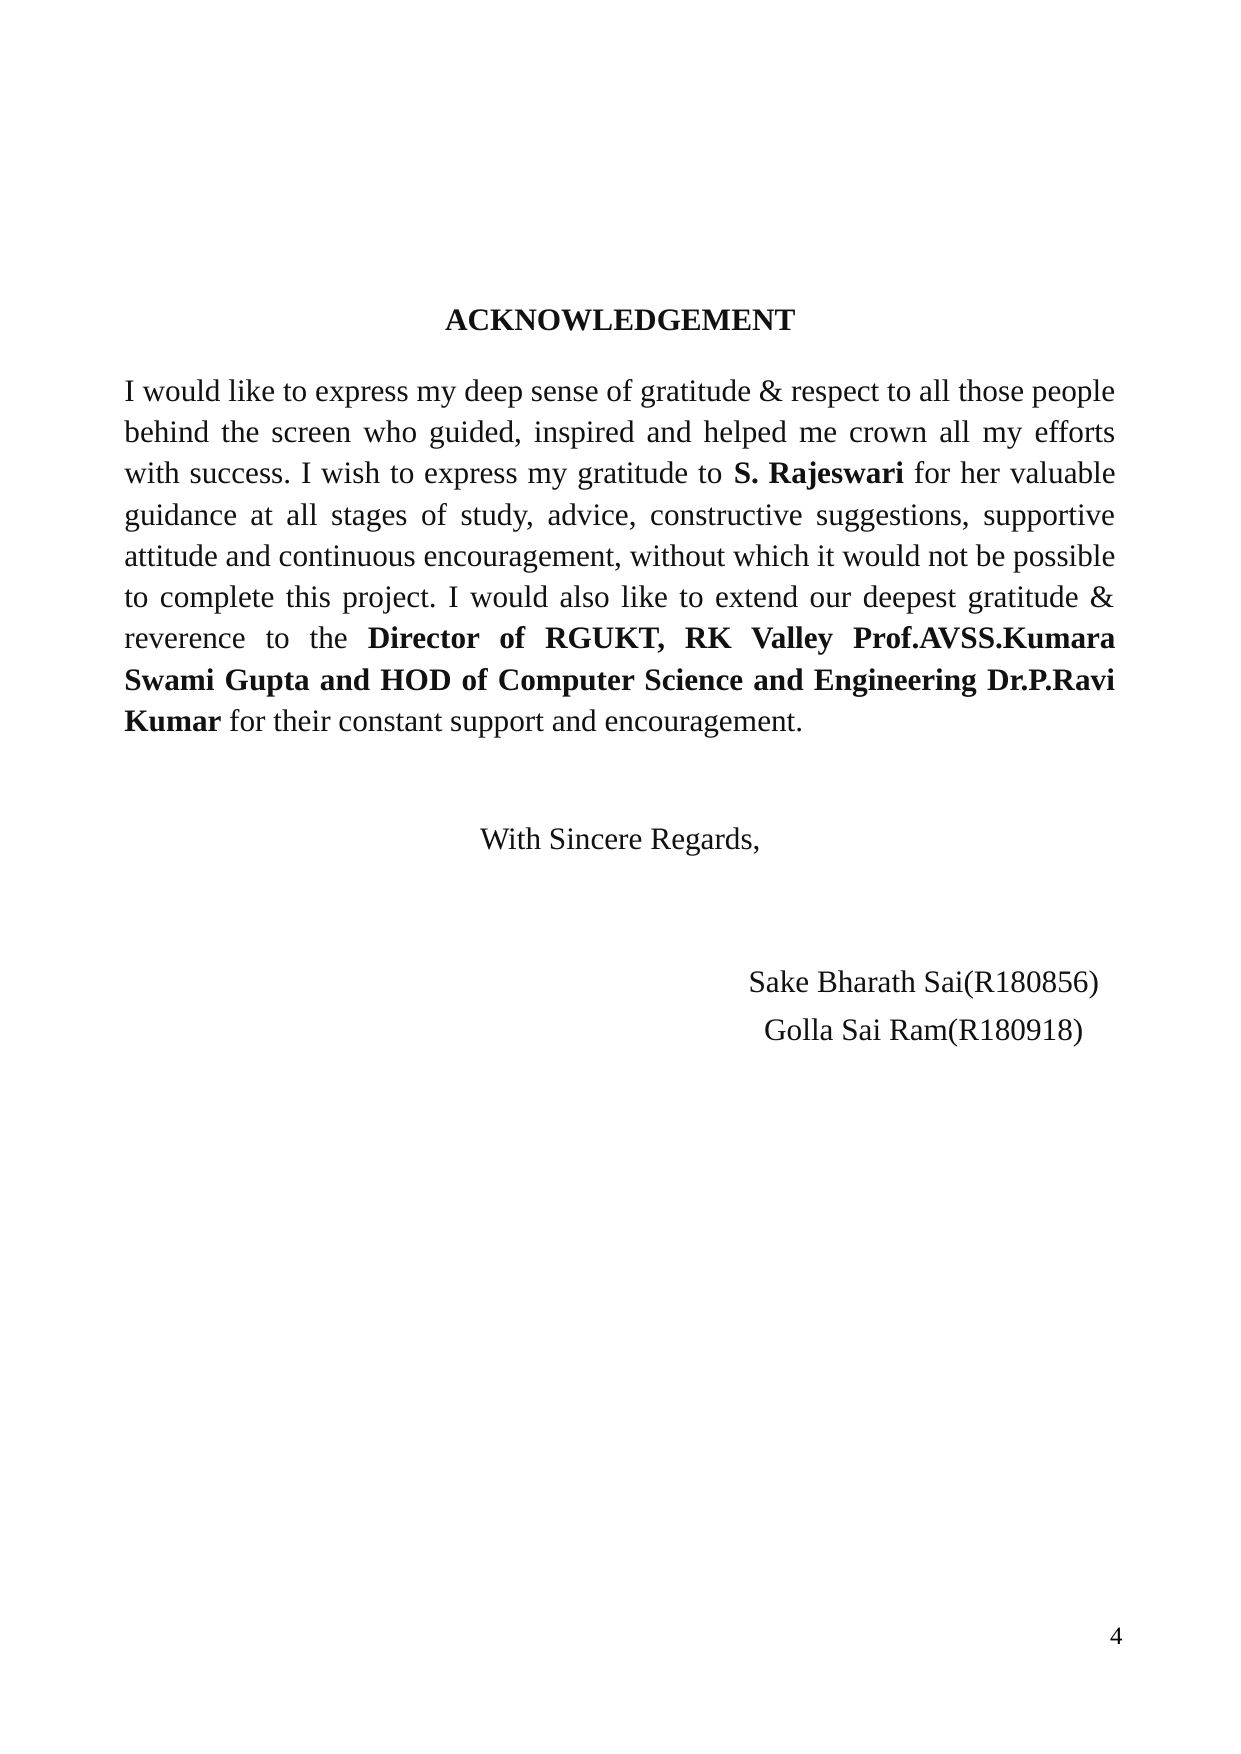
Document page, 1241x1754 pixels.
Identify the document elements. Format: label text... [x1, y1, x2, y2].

text With Sincere Regards, [124, 820, 1116, 856]
text Golla Sai Ram(R180918) [124, 1011, 1116, 1047]
text ACKNOWLEDGEMENT [124, 301, 1116, 337]
text I would like to express my deep sense of gratitude & respect to all those people behind the screen who guided, inspired and helped me crown all my efforts with success. I wish to express my gratitude to S. Rajeswari for her valuable guidance at all stages of study, advice, constructive suggestions, supportive attitude and continuous encouragement, without which it would not be possible to complete this project. I would also like to extend our deepest gratitude & reverence to the Director of RGUKT, RK Valley Prof.AVSS.Kumara Swami Gupta and HOD of Computer Science and Engineering Dr.P.Ravi Kumar for their constant support and encouragement. [124, 372, 1116, 738]
text Sake Bharath Sai(R180856) [124, 964, 1116, 999]
